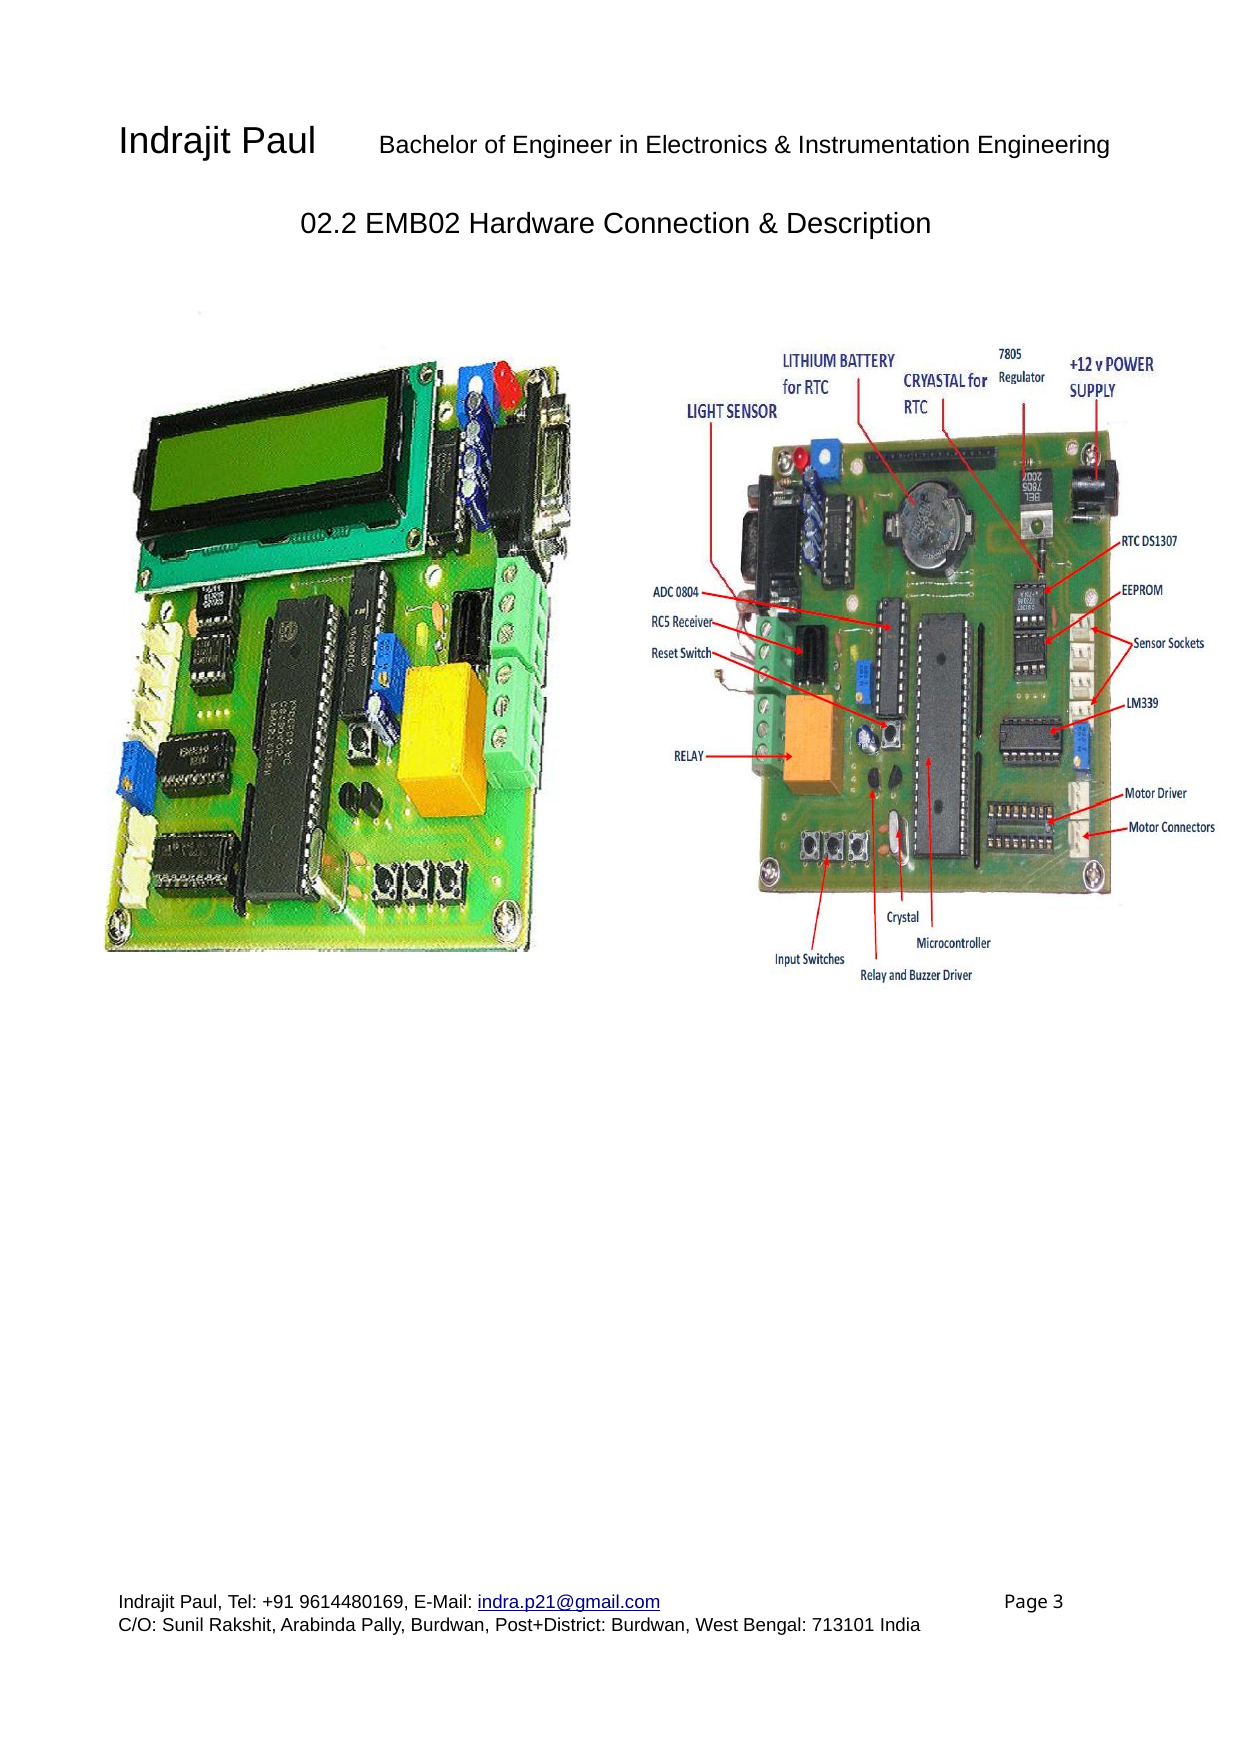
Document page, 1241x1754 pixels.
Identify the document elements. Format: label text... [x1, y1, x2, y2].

picture [103, 250, 1220, 989]
subtitle 02.2 EMB02 Hardware Connection & Description [118, 206, 1122, 239]
